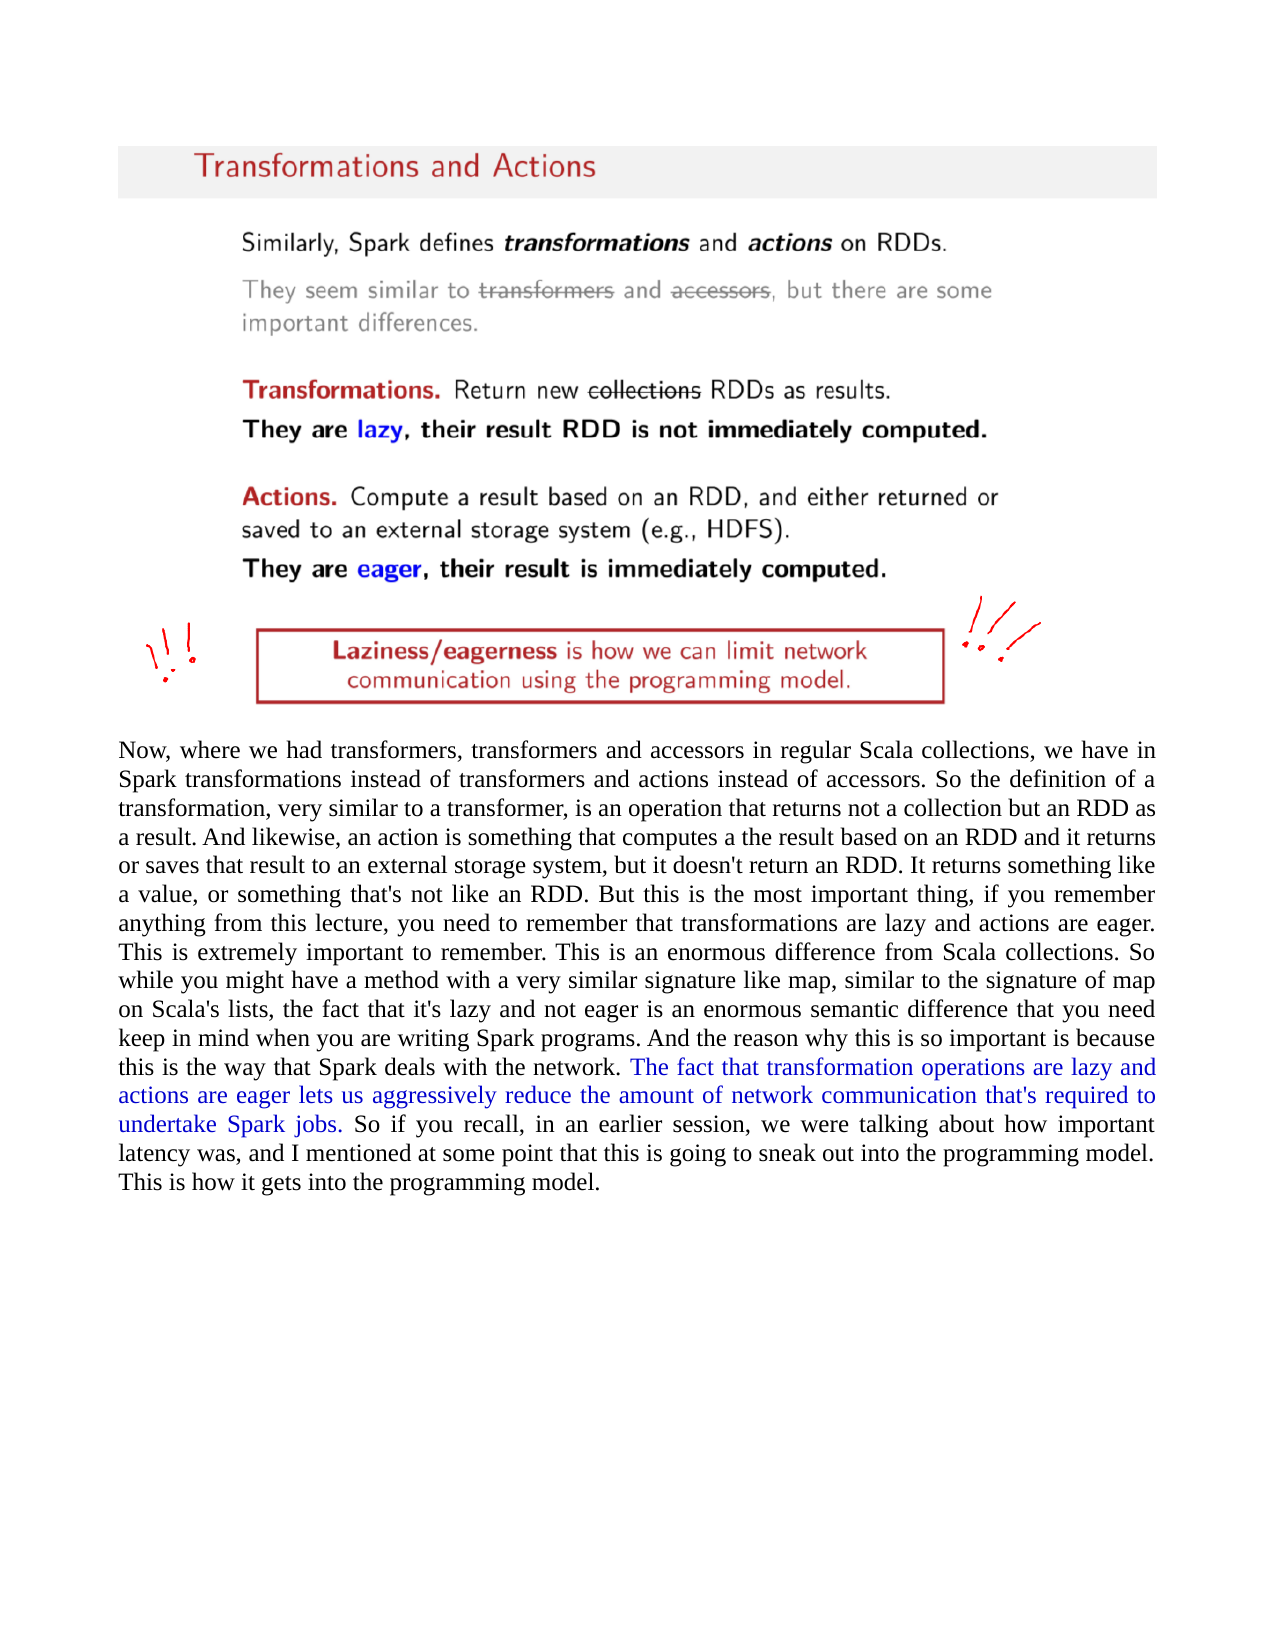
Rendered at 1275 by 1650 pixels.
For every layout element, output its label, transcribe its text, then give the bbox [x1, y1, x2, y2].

text Now, where we had transformers, transformers and accessors in regular Scala collections, we have in Spark transformations instead of transformers and actions instead of accessors. So the definition of a transformation, very similar to a transformer, is an operation that returns not a collection but an RDD as a result. And likewise, an action is something that computes a the result based on an RDD and it returns or saves that result to an external storage system, but it doesn't return an RDD. It returns something like a value, or something that's not like an RDD. But this is the most important thing, if you remember anything from this lecture, you need to remember that transformations are lazy and actions are eager. This is extremely important to remember. This is an enormous difference from Scala collections. So while you might have a method with a very similar signature like map, similar to the signature of map on Scala's lists, the fact that it's lazy and not eager is an enormous semantic difference that you need keep in mind when you are writing Spark programs. And the reason why this is so important is because this is the way that Spark deals with the network. The fact that transformation operations are lazy and actions are eager lets us aggressively reduce the amount of network communication that's required to undertake Spark jobs. So if you recall, in an earlier session, we were talking about how important latency was, and I mentioned at some point that this is going to sneak out into the programming model. This is how it gets into the programming model. [118, 735, 1157, 1195]
picture [118, 146, 1157, 707]
